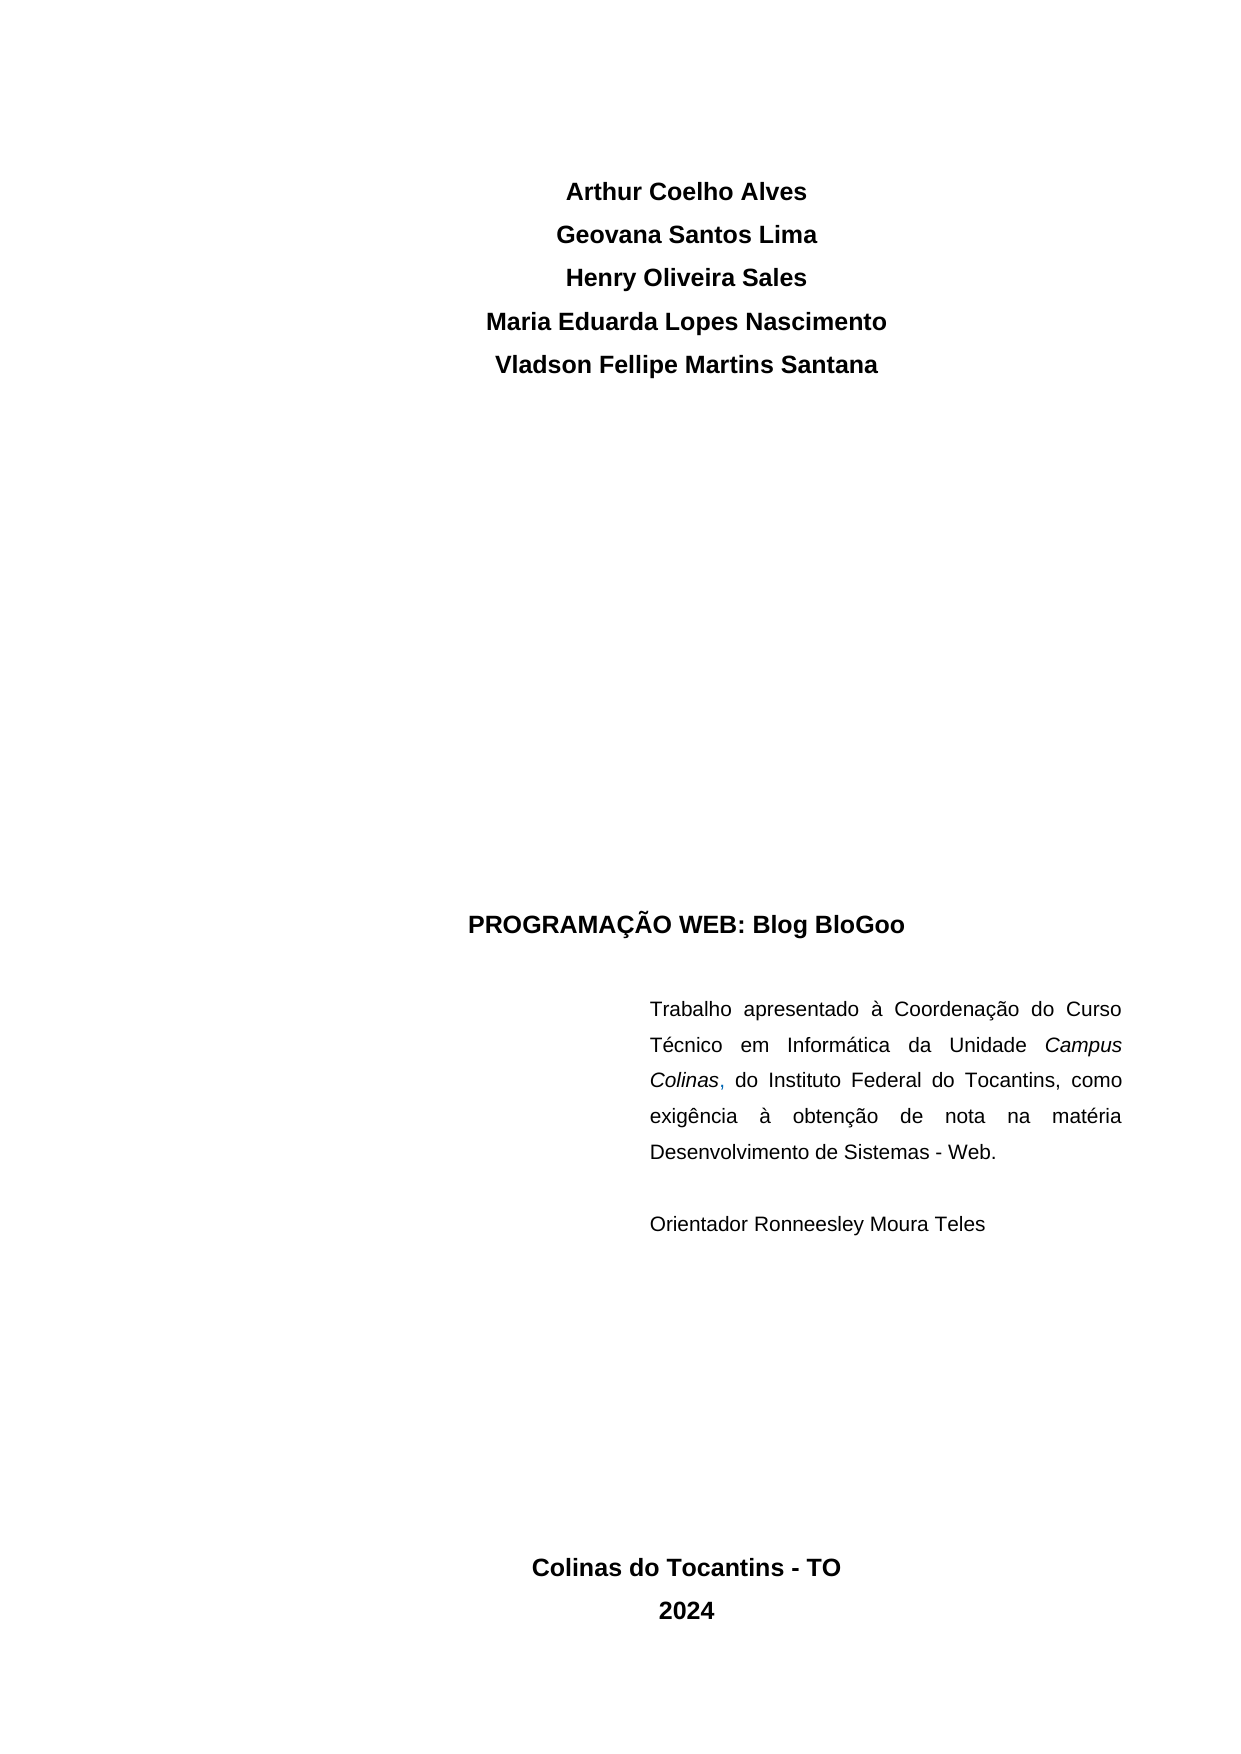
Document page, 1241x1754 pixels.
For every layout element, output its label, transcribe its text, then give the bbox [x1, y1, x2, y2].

text Arthur Coelho Alves [177, 177, 1122, 206]
text Trabalho apresentado à Coordenação do Curso Técnico em Informática da Unidade Campus Colinas, do Instituto Federal do Tocantins, como exigência à obtenção de nota na matéria Desenvolvimento de Sistemas - Web. [649, 996, 1122, 1164]
text PROGRAMAÇÃO WEB: Blog BloGoo [177, 910, 1122, 939]
text Maria Eduarda Lopes Nascimento [177, 306, 1122, 335]
text 2024 [177, 1596, 1122, 1625]
text Henry Oliveira Sales [177, 263, 1122, 292]
text Orientador Ronneesley Moura Teles [649, 1212, 1122, 1236]
text Colinas do Tocantins - TO [177, 1553, 1122, 1582]
text Vladson Fellipe Martins Santana [177, 349, 1122, 378]
text Geovana Santos Lima [177, 220, 1122, 249]
